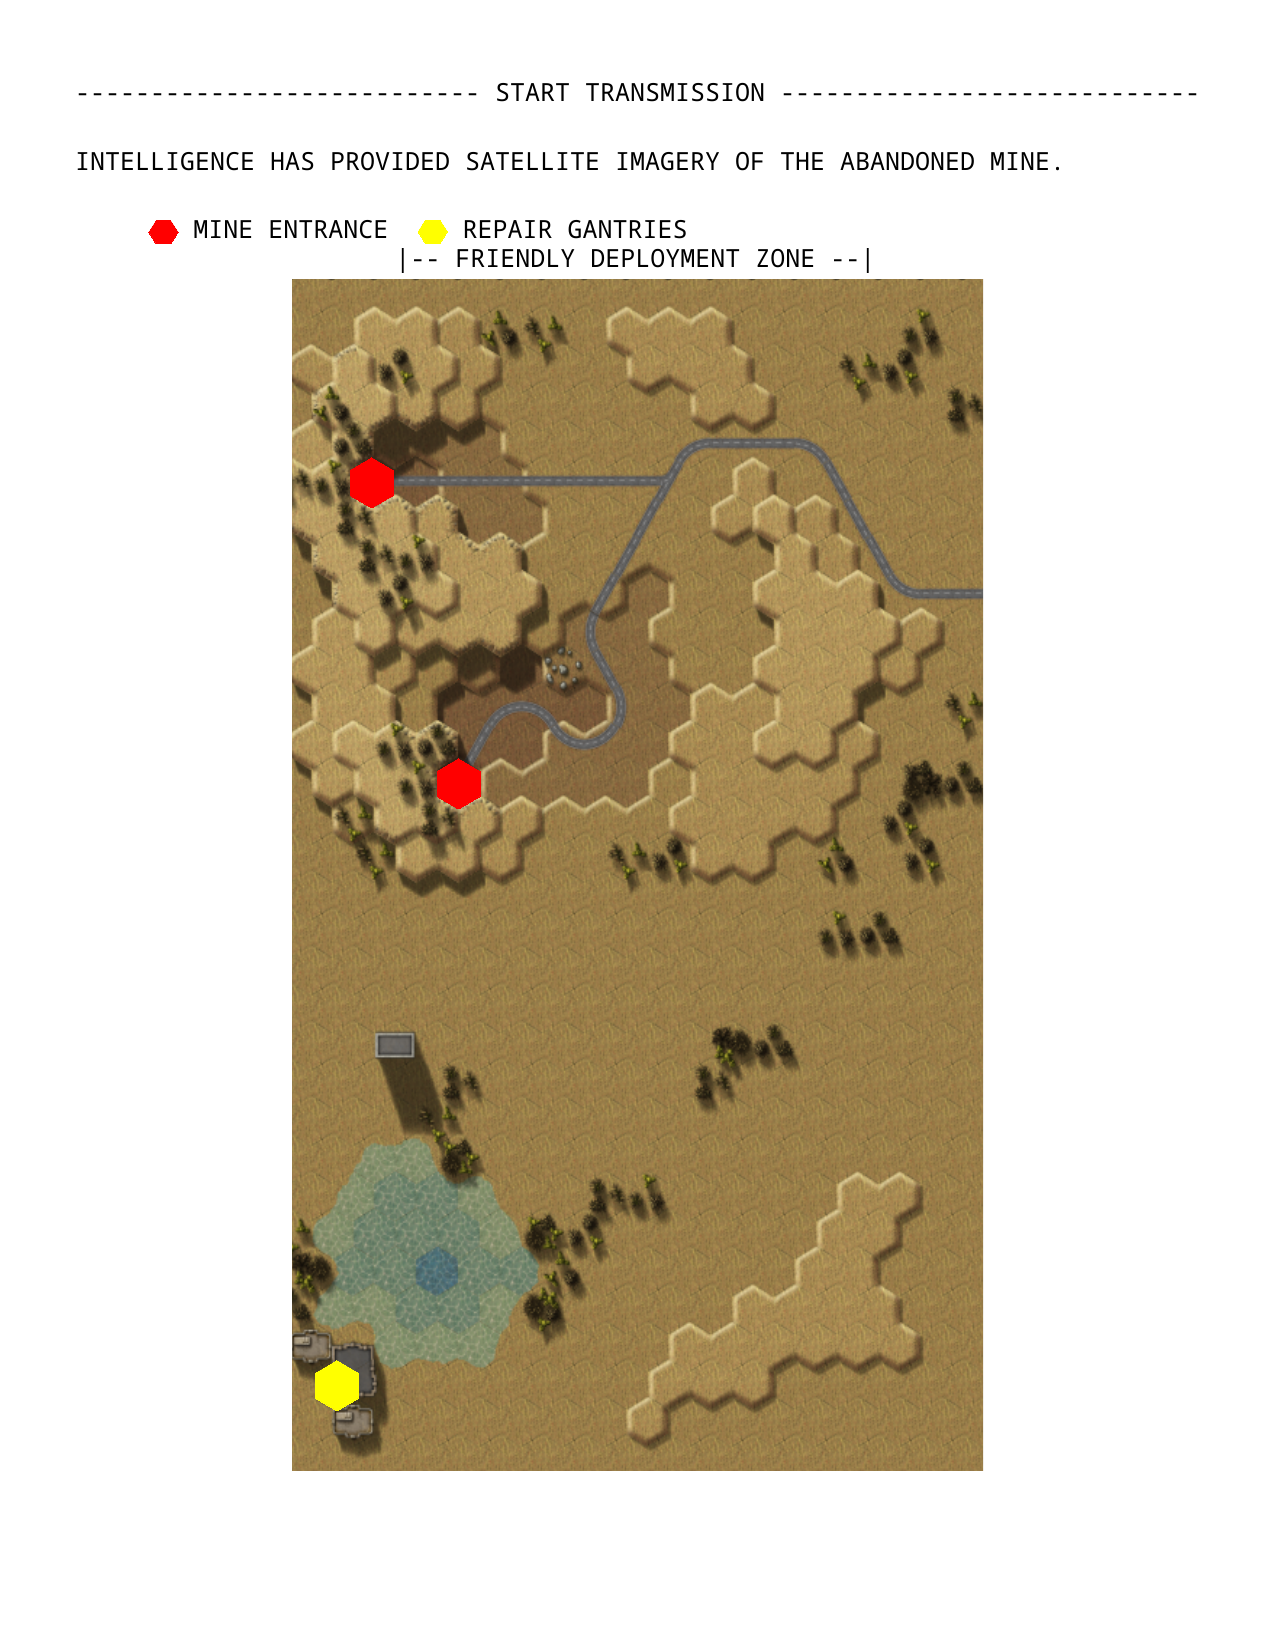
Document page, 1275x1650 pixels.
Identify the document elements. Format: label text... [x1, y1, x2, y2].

text INTELLIGENCE HAS PROVIDED SATELLITE IMAGERY OF THE ABANDONED MINE. [75, 143, 1200, 177]
text MINE ENTRANCE REPAIR GANTRIES [75, 211, 1200, 245]
picture [292, 279, 984, 1471]
text --------------------------- START TRANSMISSION ---------------------------- [75, 75, 1200, 109]
